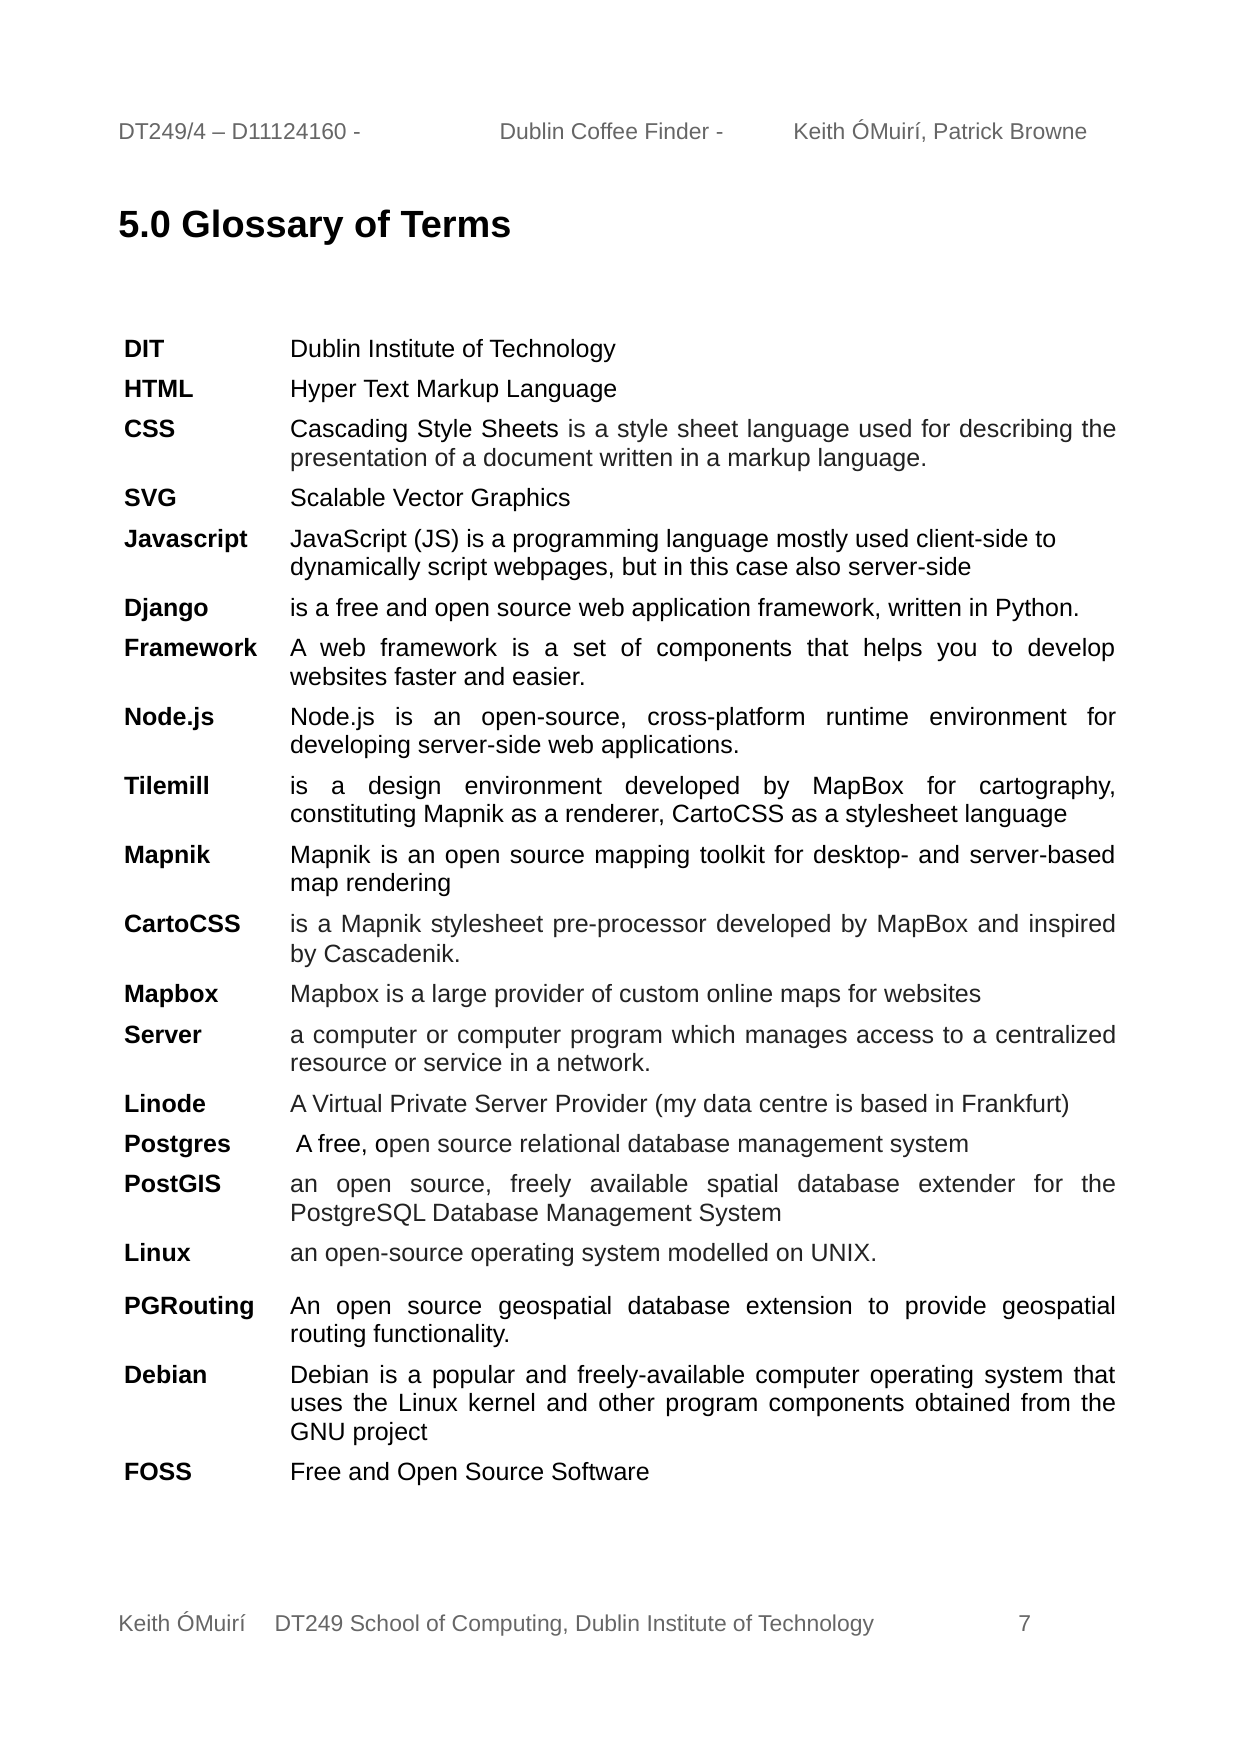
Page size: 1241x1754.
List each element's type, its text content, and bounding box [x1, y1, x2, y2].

table_cell Debian [118, 1354, 284, 1452]
table_cell Scalable Vector Graphics [284, 478, 1123, 518]
table_cell PGRouting [118, 1285, 284, 1354]
table_cell Node.js is an open-source, cross-platform runtime environment for developing server-side web applications. [284, 696, 1123, 765]
table_cell Linux [118, 1232, 284, 1285]
table_cell is a free and open source web application framework, written in Python. [284, 587, 1123, 627]
table_cell Node.js [118, 696, 284, 765]
table_cell A web framework is a set of components that helps you to develop websites faster and easier. [284, 627, 1123, 696]
table_cell CartoCSS [118, 903, 284, 974]
table_cell is a design environment developed by MapBox for cartography, constituting Mapnik as a renderer, CartoCSS as a stylesheet language [284, 765, 1123, 834]
table_cell SVG [118, 478, 284, 518]
table_cell an open source, freely available spatial database extender for the PostgreSQL Database Management System [284, 1163, 1123, 1232]
table_header DIT [118, 328, 284, 368]
table_cell A Virtual Private Server Provider (my data centre is based in Frankfurt) [284, 1083, 1123, 1123]
table_cell Framework [118, 627, 284, 696]
table_cell A free, open source relational database management system [284, 1123, 1123, 1163]
table_cell Mapnik is an open source mapping toolkit for desktop- and server-based map rendering [284, 834, 1123, 903]
table_cell Django [118, 587, 284, 627]
table_cell HTML [118, 369, 284, 409]
table_cell Mapbox [118, 974, 284, 1014]
table_cell an open-source operating system modelled on UNIX. [284, 1232, 1123, 1285]
table_cell Hyper Text Markup Language [284, 369, 1123, 409]
table_cell Linode [118, 1083, 284, 1123]
table_cell Debian is a popular and freely-available computer operating system that uses the Linux kernel and other program components obtained from the GNU project [284, 1354, 1123, 1452]
table_cell CSS [118, 409, 284, 478]
table_cell An open source geospatial database extension to provide geospatial routing functionality. [284, 1285, 1123, 1354]
table_header Dublin Institute of Technology [284, 328, 1123, 368]
table_cell Javascript [118, 518, 284, 587]
table_cell Mapnik [118, 834, 284, 903]
subtitle 5.0 Glossary of Terms [118, 202, 1122, 246]
table_cell Tilemill [118, 765, 284, 834]
table_cell is a Mapnik stylesheet pre-processor developed by MapBox and inspired by Cascadenik. [284, 903, 1123, 974]
table_cell Free and Open Source Software [284, 1452, 1123, 1549]
table_cell JavaScript (JS) is a programming language mostly used client-side to dynamically script webpages, but in this case also server-side [284, 518, 1123, 587]
table_cell Server [118, 1014, 284, 1083]
table_cell Mapbox is a large provider of custom online maps for websites [284, 974, 1123, 1014]
table_cell PostGIS [118, 1163, 284, 1232]
table_cell Cascading Style Sheets is a style sheet language used for describing the presentation of a document written in a markup language. [284, 409, 1123, 478]
table_cell Postgres [118, 1123, 284, 1163]
table_cell FOSS [118, 1452, 284, 1549]
table_cell a computer or computer program which manages access to a centralized resource or service in a network. [284, 1014, 1123, 1083]
